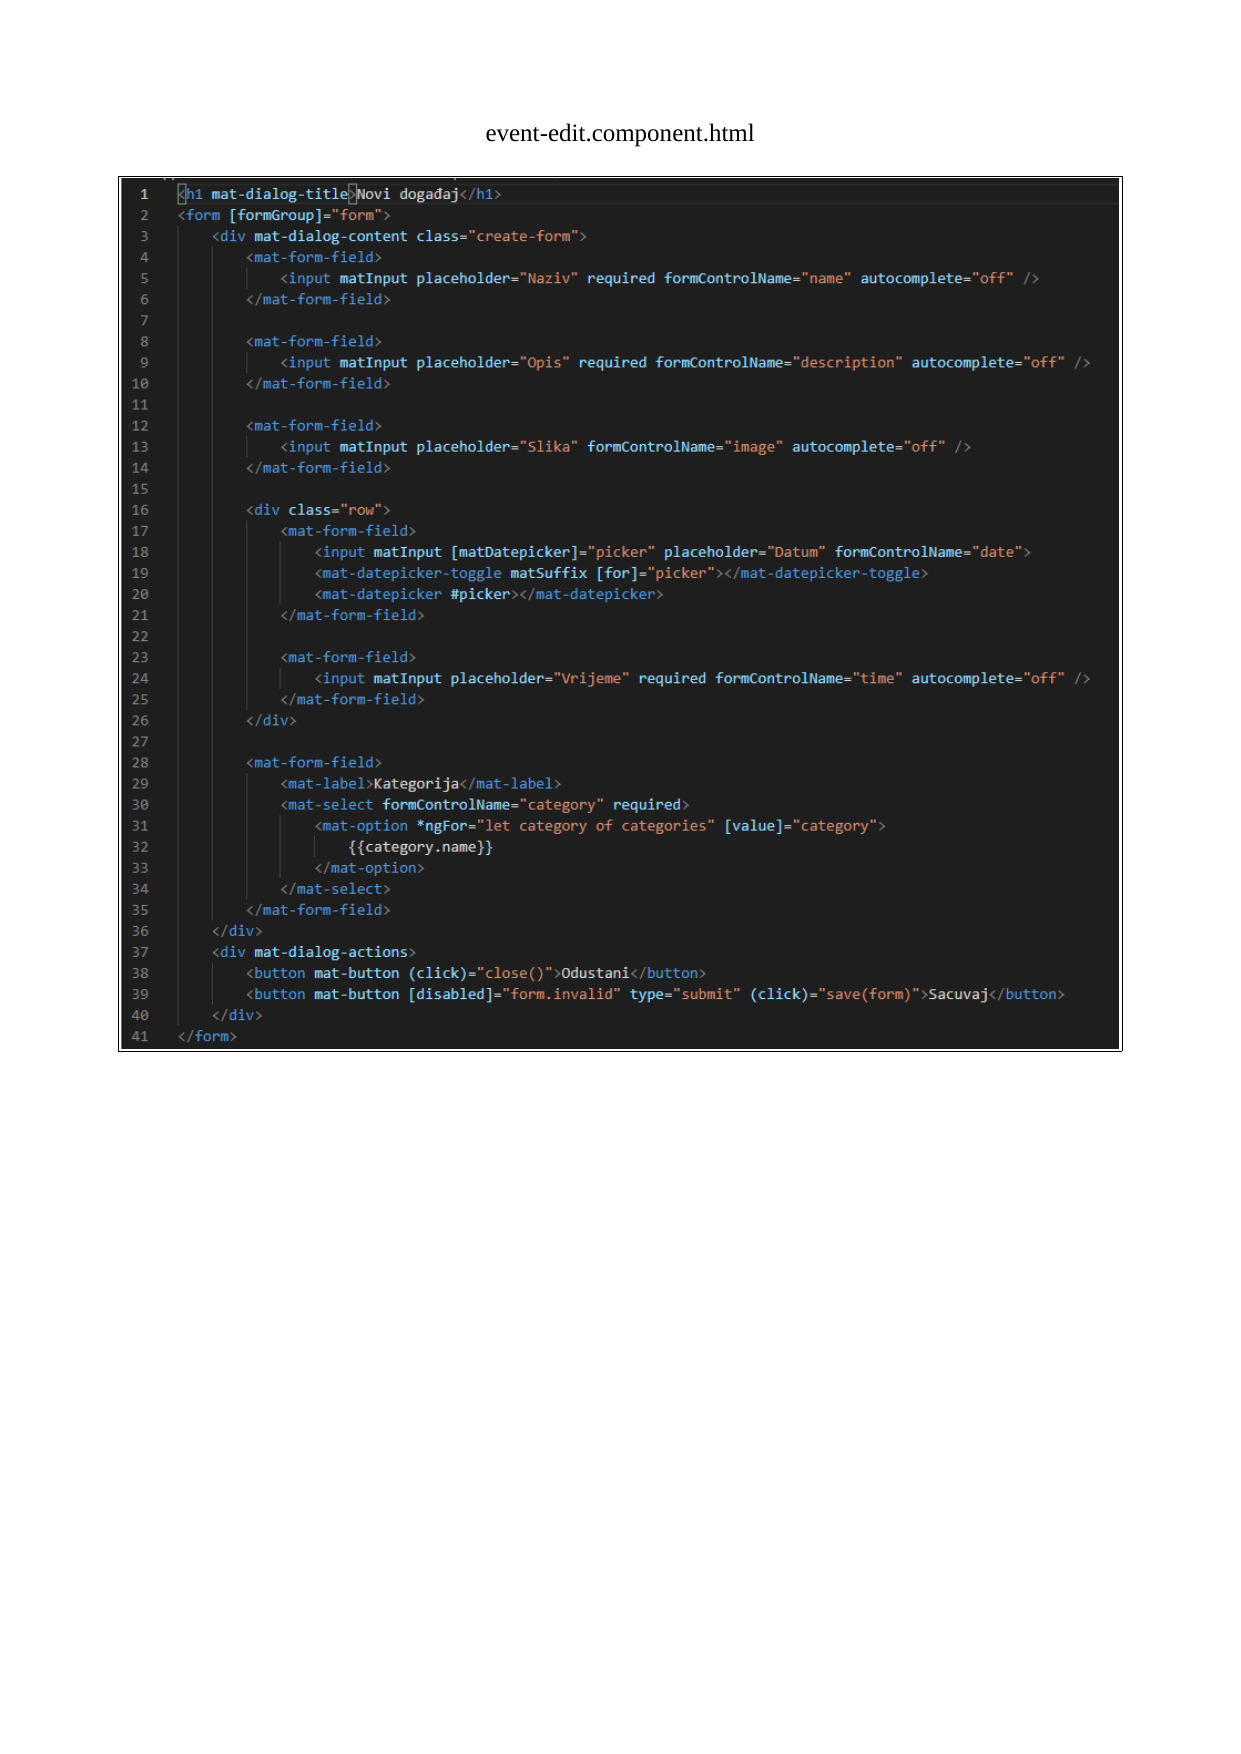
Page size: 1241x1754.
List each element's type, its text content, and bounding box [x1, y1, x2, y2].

text event-edit.component.html [118, 118, 1122, 147]
picture [121, 178, 1119, 1049]
